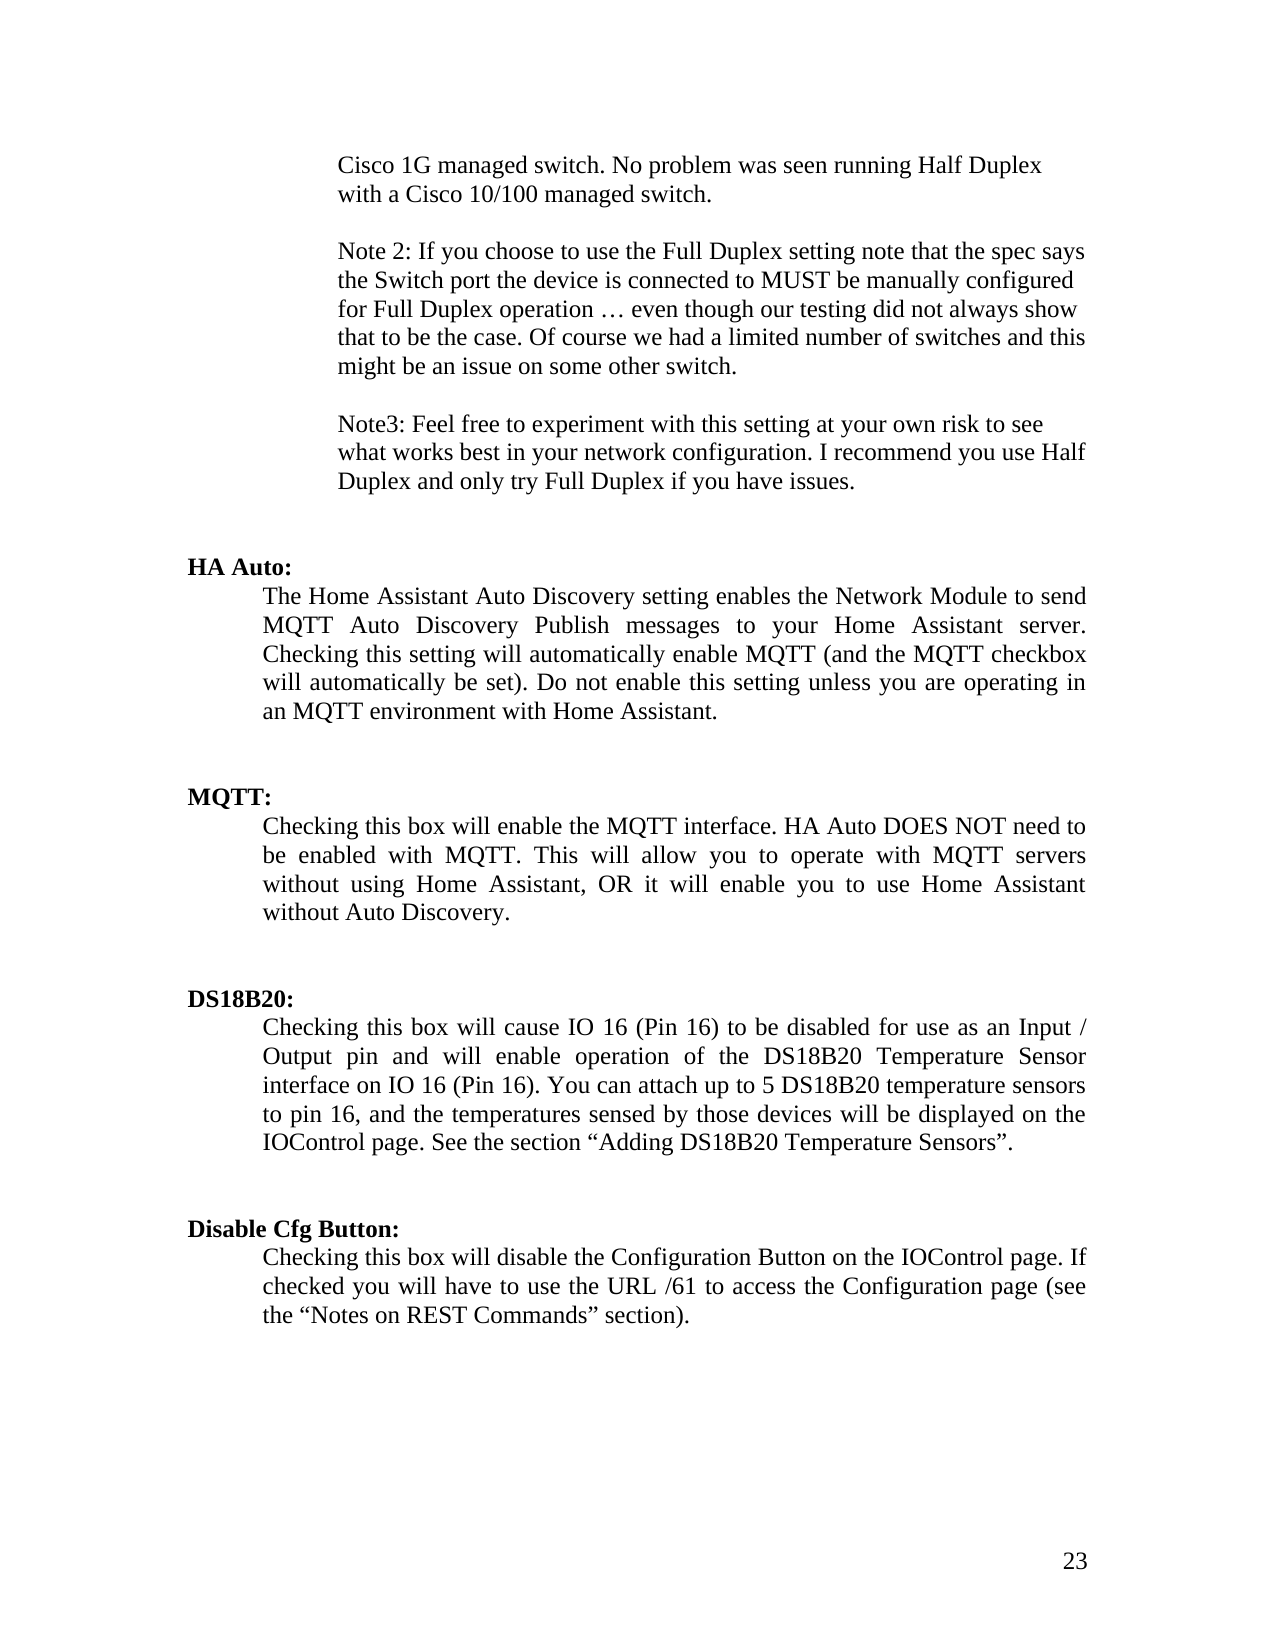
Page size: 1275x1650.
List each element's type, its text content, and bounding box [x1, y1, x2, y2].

text The Home Assistant Auto Discovery setting enables the Network Module to send MQTT Auto Discovery Publish messages to your Home Assistant server. Checking this setting will automatically enable MQTT (and the MQTT checkbox will automatically be set). Do not enable this setting unless you are operating in an MQTT environment with Home Assistant. [262, 581, 1087, 725]
text DS18B20: [187, 984, 1087, 1012]
text Note 2: If you choose to use the Full Duplex setting note that the spec says the Switch port the device is connected to MUST be manually configured for Full Duplex operation … even though our testing did not always show that to be the case. Of course we had a limited number of switches and this might be an issue on some other switch. [337, 236, 1087, 380]
text Disable Cfg Button: [187, 1214, 1087, 1242]
text Cisco 1G managed switch. No problem was seen running Half Duplex with a Cisco 10/100 managed switch. [337, 150, 1087, 207]
text MQTT: [187, 782, 1087, 811]
text Checking this box will disable the Configuration Button on the IOControl page. If checked you will have to use the URL /61 to access the Configuration page (see the “Notes on REST Commands” section). [262, 1242, 1087, 1329]
text Checking this box will cause IO 16 (Pin 16) to be disabled for use as an Input / Output pin and will enable operation of the DS18B20 Temperature Sensor interface on IO 16 (Pin 16). You can attach up to 5 DS18B20 temperature sensors to pin 16, and the temperatures sensed by those devices will be displayed on the IOControl page. See the section “Adding DS18B20 Temperature Sensors”. [262, 1012, 1087, 1156]
text HA Auto: [187, 552, 1087, 581]
text Note3: Feel free to experiment with this setting at your own risk to see what works best in your network configuration. I recommend you use Half Duplex and only try Full Duplex if you have issues. [337, 409, 1087, 495]
text Checking this box will enable the MQTT interface. HA Auto DOES NOT need to be enabled with MQTT. This will allow you to operate with MQTT servers without using Home Assistant, OR it will enable you to use Home Assistant without Auto Discovery. [262, 811, 1087, 926]
